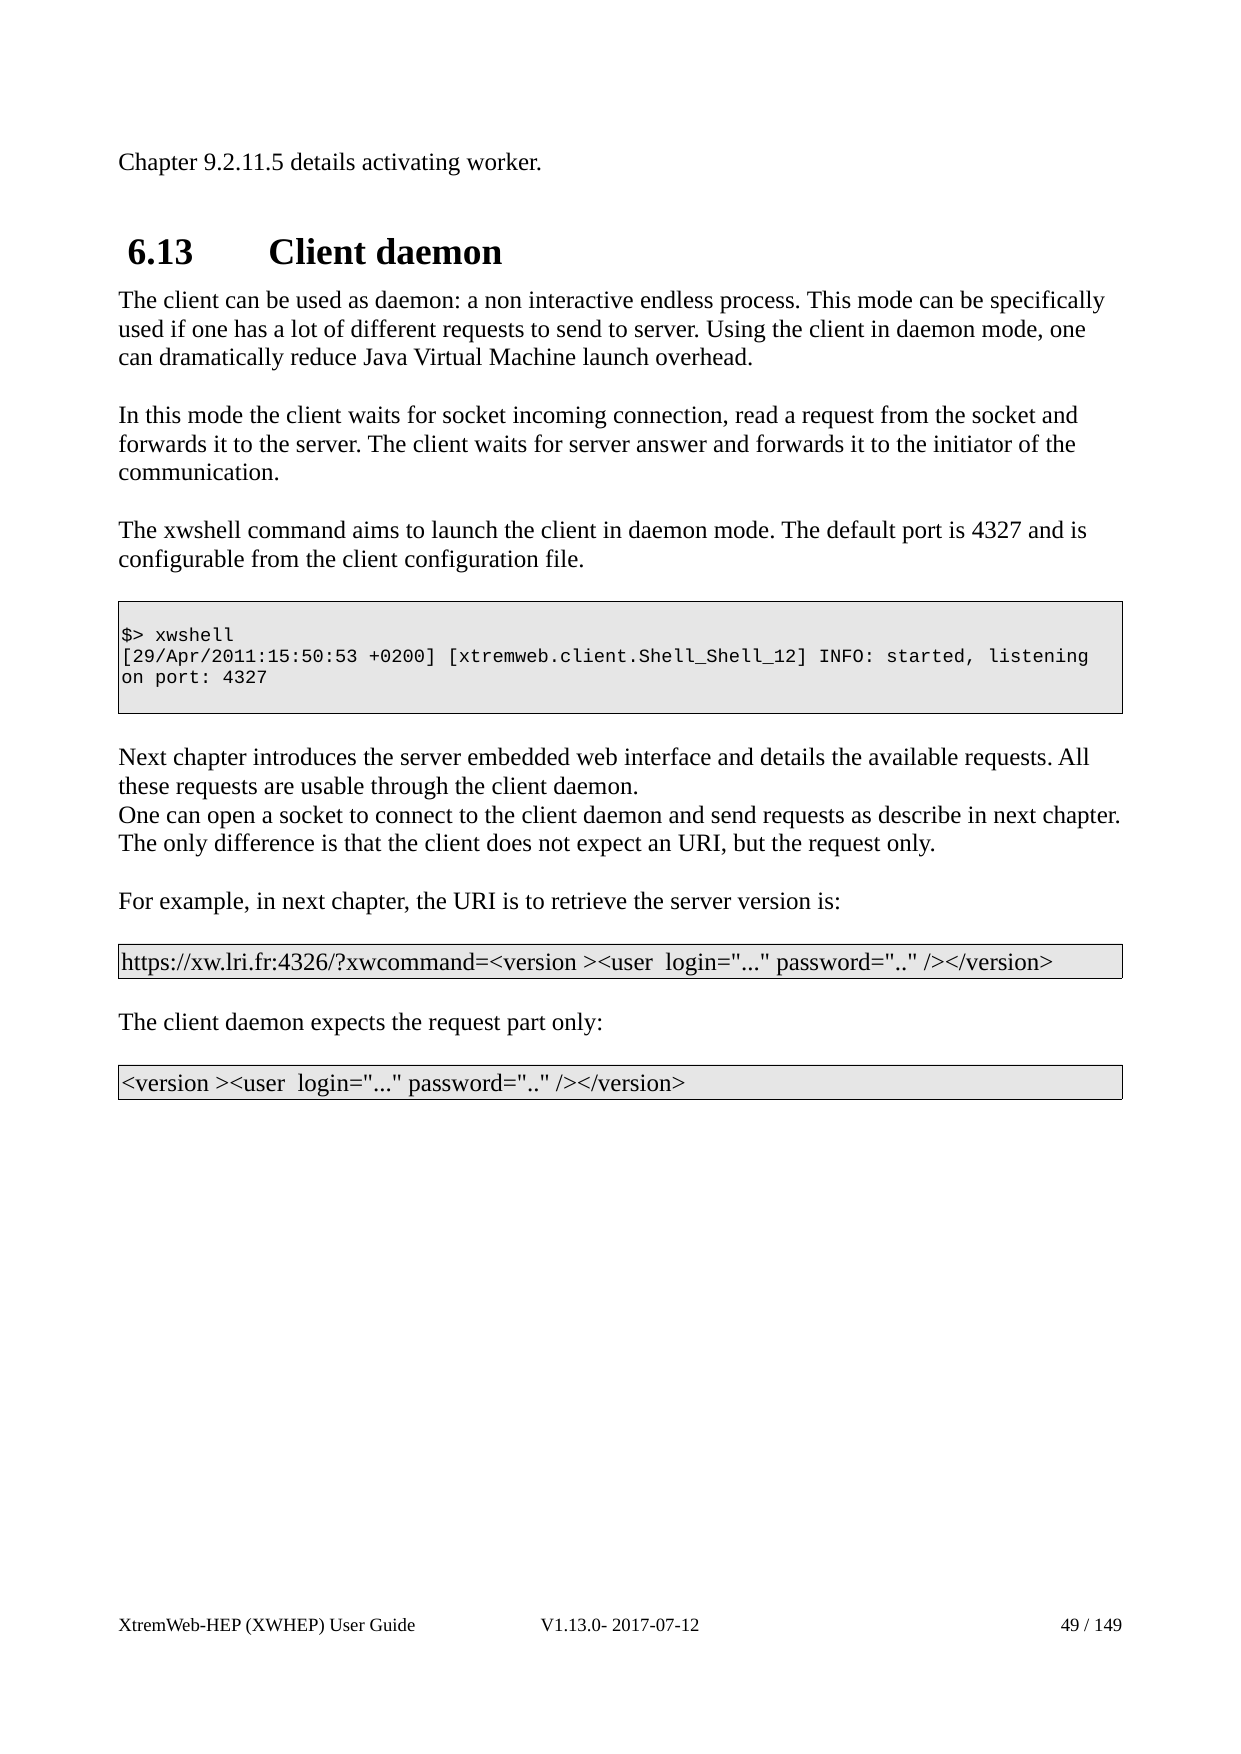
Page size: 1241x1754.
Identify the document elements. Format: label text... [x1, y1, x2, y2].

text Chapter 9.2.11.5 details activating worker. [118, 147, 1122, 176]
text Next chapter introduces the server embedded web interface and details the available requests. All these requests are usable through the client daemon. [118, 742, 1122, 800]
text The client can be used as daemon: a non interactive endless process. This mode can be specifically used if one has a lot of different requests to send to server. Using the client in daemon mode, one can dramatically reduce Java Virtual Machine launch overhead. [118, 285, 1122, 371]
text The client daemon expects the request part only: [118, 1007, 1122, 1036]
text For example, in next chapter, the URI is to retrieve the server version is: [118, 886, 1122, 915]
text One can open a socket to connect to the client daemon and send requests as describe in next chapter. [118, 800, 1122, 828]
text [29/Apr/2011:15:50:53 +0200] [xtremweb.client.Shell_Shell_12] INFO: started, listening on port: 4327 [119, 644, 1122, 686]
text <version ><user login="..." password=".." /></version> [119, 1066, 1122, 1099]
text In this mode the client waits for socket incoming connection, read a request from the socket and forwards it to the server. The client waits for server answer and forwards it to the initiator of the communication. [118, 400, 1122, 486]
text The only difference is that the client does not expect an URI, but the request only. [118, 828, 1122, 857]
text The xwshell command aims to launch the client in daemon mode. The default port is 4327 and is configurable from the client configuration file. [118, 515, 1122, 572]
text https://xw.lri.fr:4326/?xwcommand=<version ><user login="..." password=".." /></version> [119, 945, 1122, 978]
subtitle Client daemon [118, 229, 1122, 272]
text $> xwshell [119, 622, 1122, 644]
